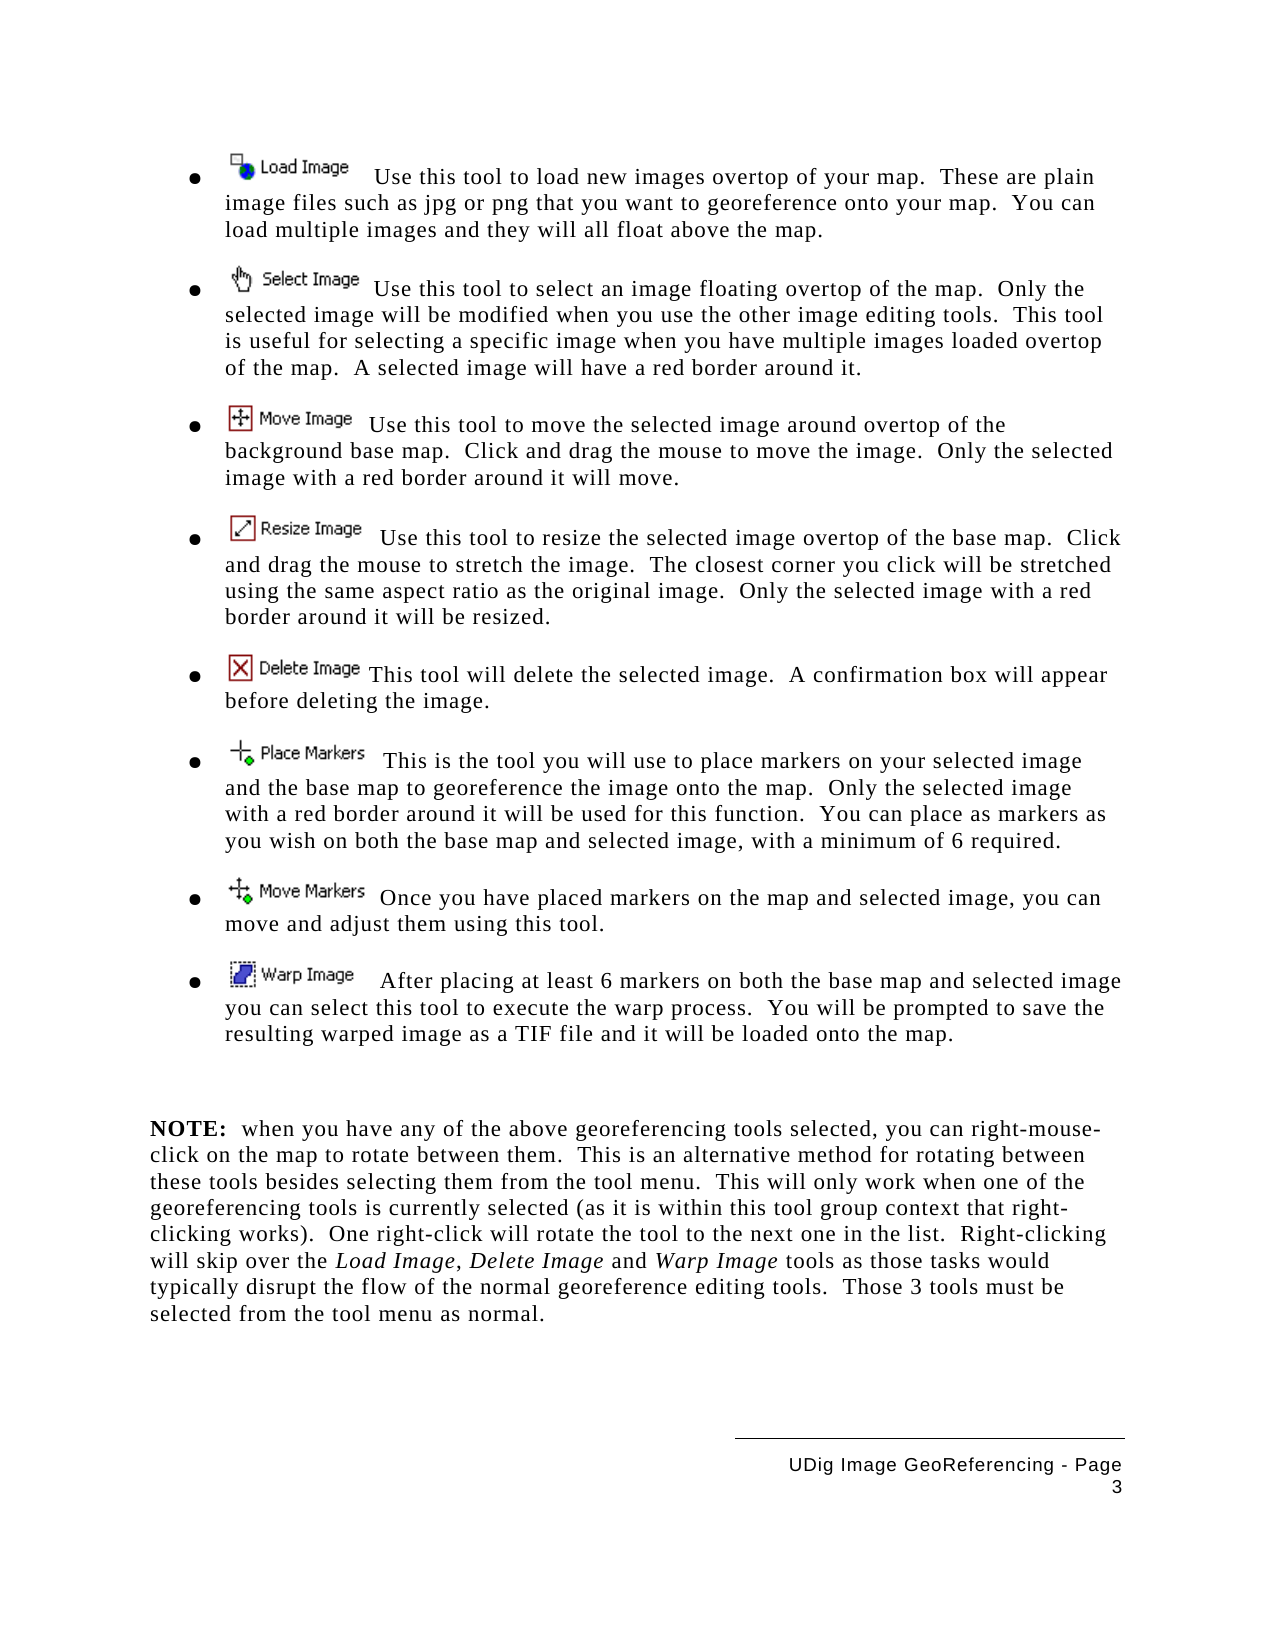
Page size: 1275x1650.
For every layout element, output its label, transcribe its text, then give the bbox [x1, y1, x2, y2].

list Use this tool to select an image floating overtop of the map. Only the selected image will be modified when you use the other image editing tools. This tool is useful for selecting a specific image when you have multiple images loaded overtop of the map. A selected image will have a red border around it. [187, 263, 1125, 380]
list This is the tool you will use to place markers on your selected image and the base map to georeference the image onto the map. Only the selected image with a red border around it will be used for this function. You can place as markers as you wish on both the base map and selected image, with a minimum of 6 required. [187, 734, 1125, 853]
list This tool will delete the selected image. A confirmation box will appear before deleting the image. [187, 651, 1125, 713]
text NOTE: when you have any of the above georeferencing tools selected, you can right-mouse-click on the map to rotate between them. This is an alternative method for rotating between these tools besides selecting them from the tool menu. This will only work when one of the georeferencing tools is currently selected (as it is within this tool group context that right-clicking works). One right-click will rotate the tool to the next one in the list. Right-clicking will skip over the Load Image, Delete Image and Warp Image tools as those tasks would typically disrupt the flow of the normal georeference editing tools. Those 3 tools must be selected from the tool menu as normal. [150, 1115, 1125, 1326]
list Use this tool to load new images overtop of your map. These are plain image files such as jpg or png that you want to georeference onto your map. You can load multiple images and they will all float above the map. [187, 150, 1125, 242]
list Use this tool to move the selected image around overtop of the background base map. Click and drag the mouse to move the image. Only the selected image with a red border around it will move. [187, 401, 1125, 490]
list After placing at least 6 markers on both the base map and selected image you can select this tool to execute the warp process. You will be prompted to save the resulting warped image as a TIF file and it will be loaded onto the map. [187, 958, 1125, 1047]
list Once you have placed markers on the map and selected image, you can move and adjust them using this tool. [187, 874, 1125, 937]
list Use this tool to resize the selected image overtop of the base map. Click and drag the mouse to stretch the image. The closest corner you click will be stretched using the same aspect ratio as the original image. Only the selected image with a red border around it will be resized. [187, 511, 1125, 630]
